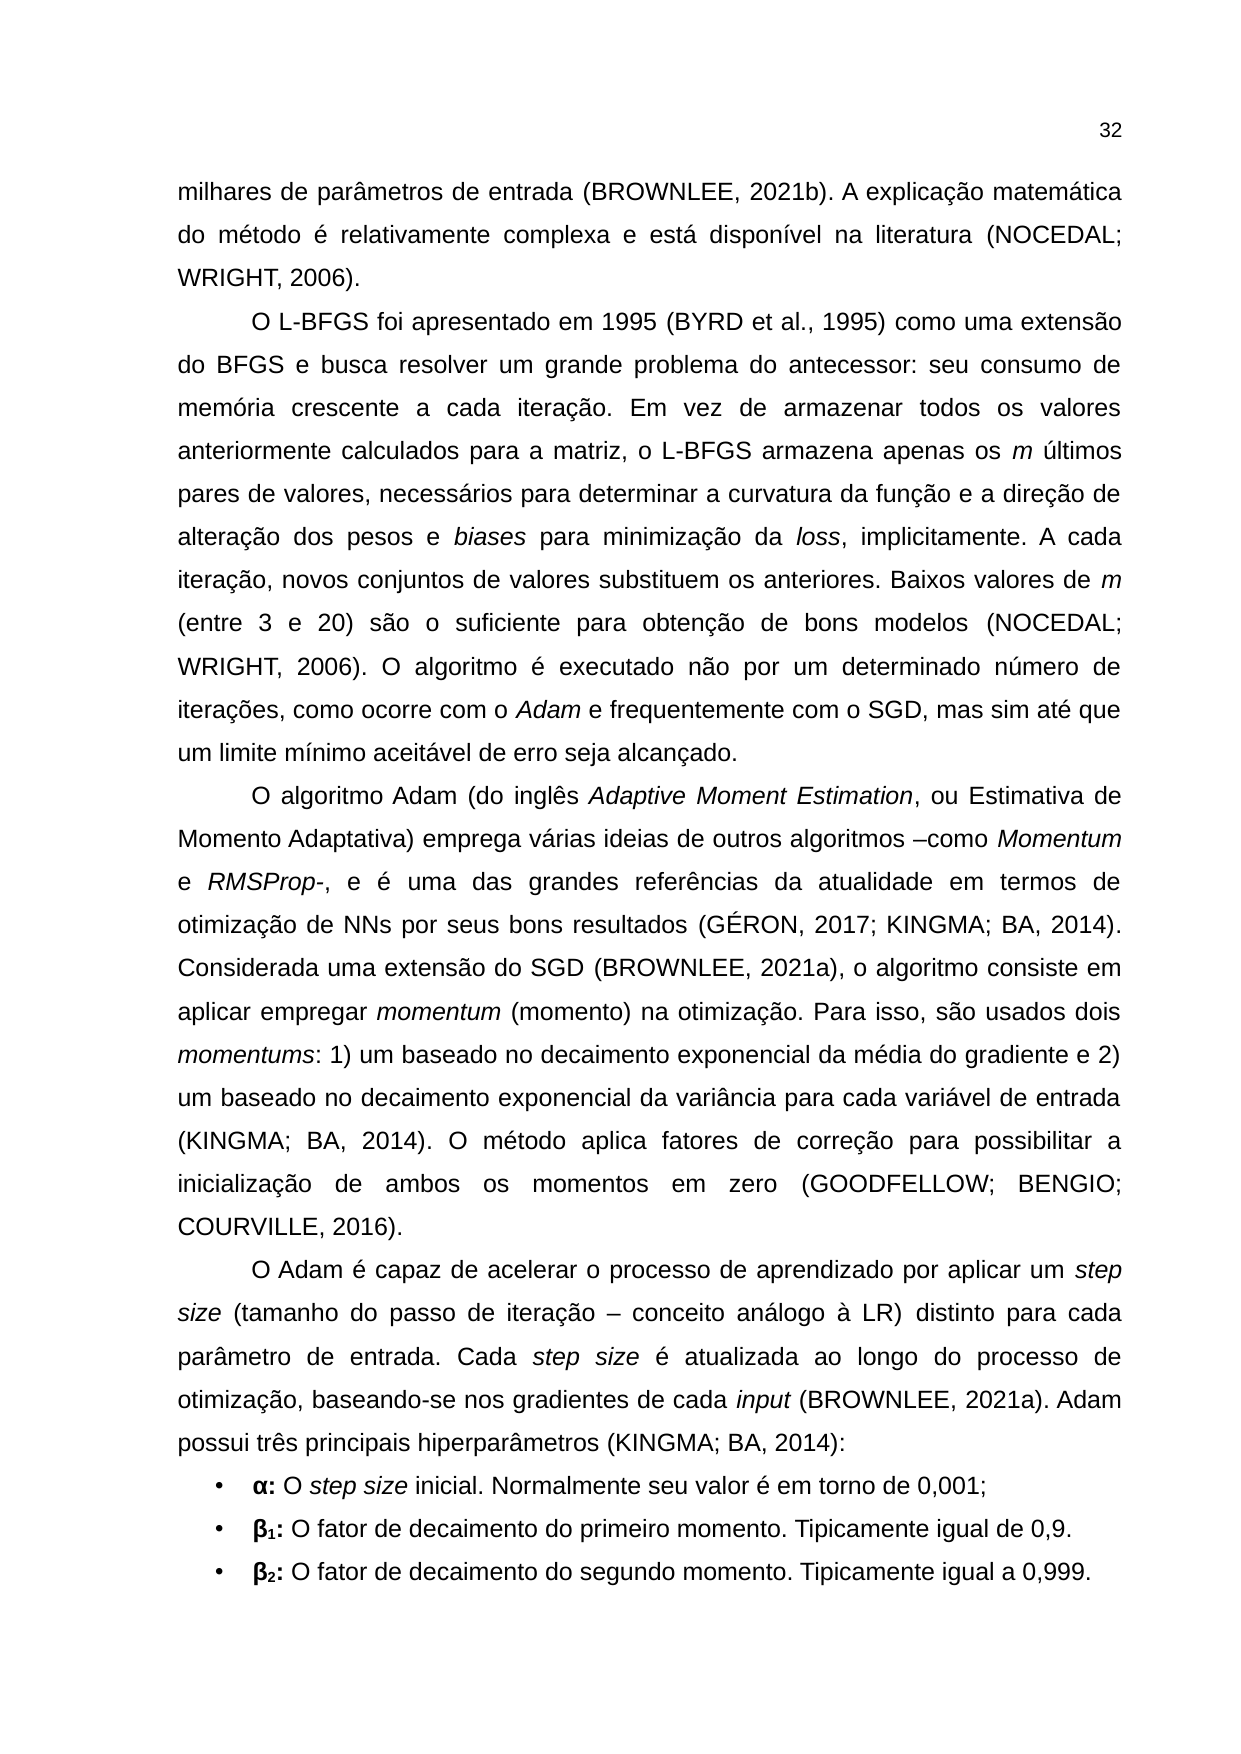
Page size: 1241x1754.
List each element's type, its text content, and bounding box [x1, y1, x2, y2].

text O Adam é capaz de acelerar o processo de aprendizado por aplicar um step size (tamanho do passo de iteração – conceito análogo à LR) distinto para cada parâmetro de entrada. Cada step size é atualizada ao longo do processo de otimização, baseando-se nos gradientes de cada input (BROWNLEE, 2021a). Adam possui três principais hiperparâmetros (KINGMA; BA, 2014): [177, 1255, 1122, 1456]
text O algoritmo Adam (do inglês Adaptive Moment Estimation, ou Estimativa de Momento Adaptativa) emprega várias ideias de outros algoritmos –como Momentum e RMSProp-, e é uma das grandes referências da atualidade em termos de otimização de NNs por seus bons resultados (GÉRON, 2017; KINGMA; BA, 2014). Considerada uma extensão do SGD (BROWNLEE, 2021a), o algoritmo consiste em aplicar empregar momentum (momento) na otimização. Para isso, são usados dois momentums: 1) um baseado no decaimento exponencial da média do gradiente e 2) um baseado no decaimento exponencial da variância para cada variável de entrada (KINGMA; BA, 2014). O método aplica fatores de correção para possibilitar a inicialização de ambos os momentos em zero (GOODFELLOW; BENGIO; COURVILLE, 2016). [177, 781, 1122, 1241]
list β1: O fator de decaimento do primeiro momento. Tipicamente igual de 0,9. [215, 1514, 1122, 1543]
text milhares de parâmetros de entrada (BROWNLEE, 2021b). A explicação matemática do método é relativamente complexa e está disponível na literatura (NOCEDAL; WRIGHT, 2006). [177, 177, 1122, 292]
list β2: O fator de decaimento do segundo momento. Tipicamente igual a 0,999. [215, 1557, 1122, 1586]
list α: O step size inicial. Normalmente seu valor é em torno de 0,001; [215, 1471, 1122, 1500]
text O L-BFGS foi apresentado em 1995 (BYRD et al., 1995) como uma extensão do BFGS e busca resolver um grande problema do antecessor: seu consumo de memória crescente a cada iteração. Em vez de armazenar todos os valores anteriormente calculados para a matriz, o L-BFGS armazena apenas os m últimos pares de valores, necessários para determinar a curvatura da função e a direção de alteração dos pesos e biases para minimização da loss, implicitamente. A cada iteração, novos conjuntos de valores substituem os anteriores. Baixos valores de m (entre 3 e 20) são o suficiente para obtenção de bons modelos (NOCEDAL; WRIGHT, 2006). O algoritmo é executado não por um determinado número de iterações, como ocorre com o Adam e frequentemente com o SGD, mas sim até que um limite mínimo aceitável de erro seja alcançado. [177, 306, 1122, 766]
